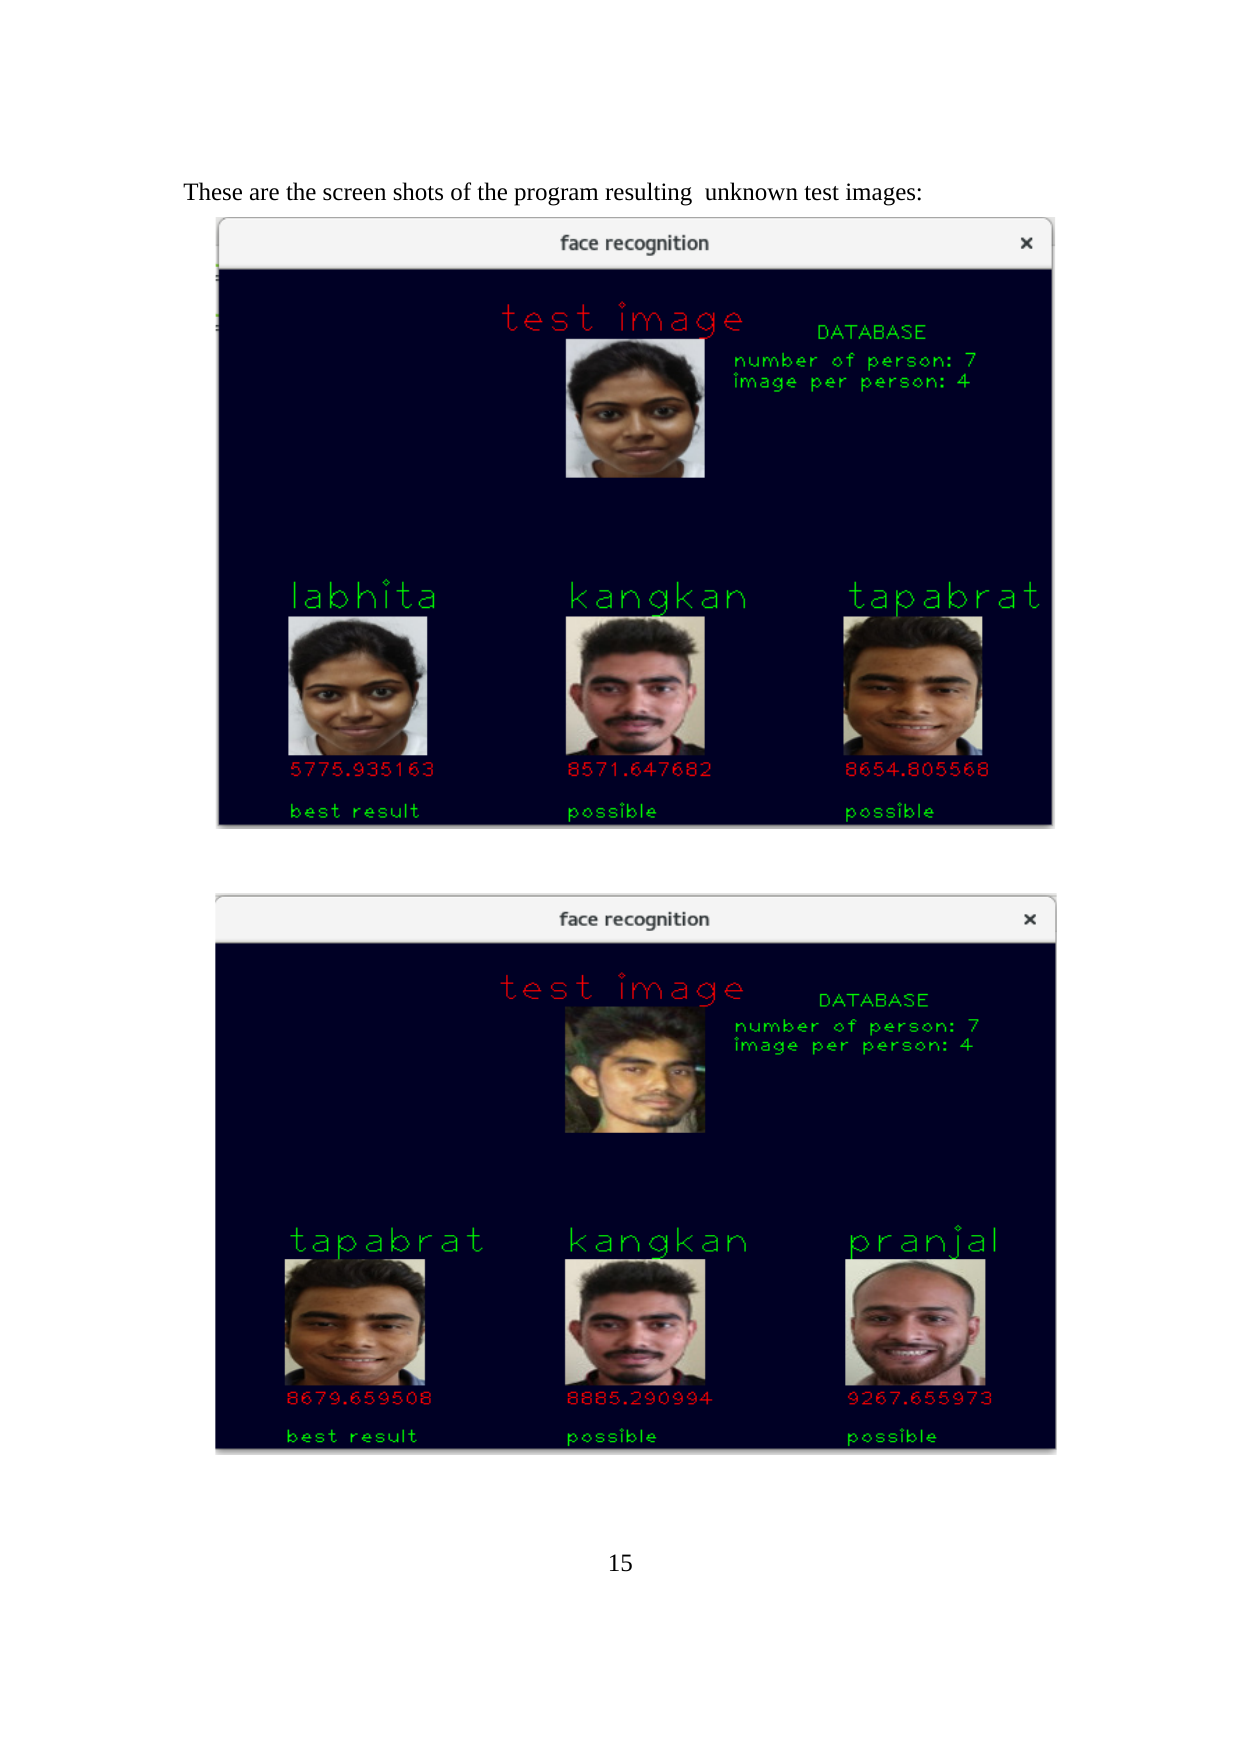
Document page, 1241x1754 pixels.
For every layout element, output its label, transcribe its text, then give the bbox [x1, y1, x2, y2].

picture [215, 893, 1057, 1455]
text These are the screen shots of the program resulting unknown test images: [177, 177, 1063, 206]
picture [215, 217, 1055, 829]
